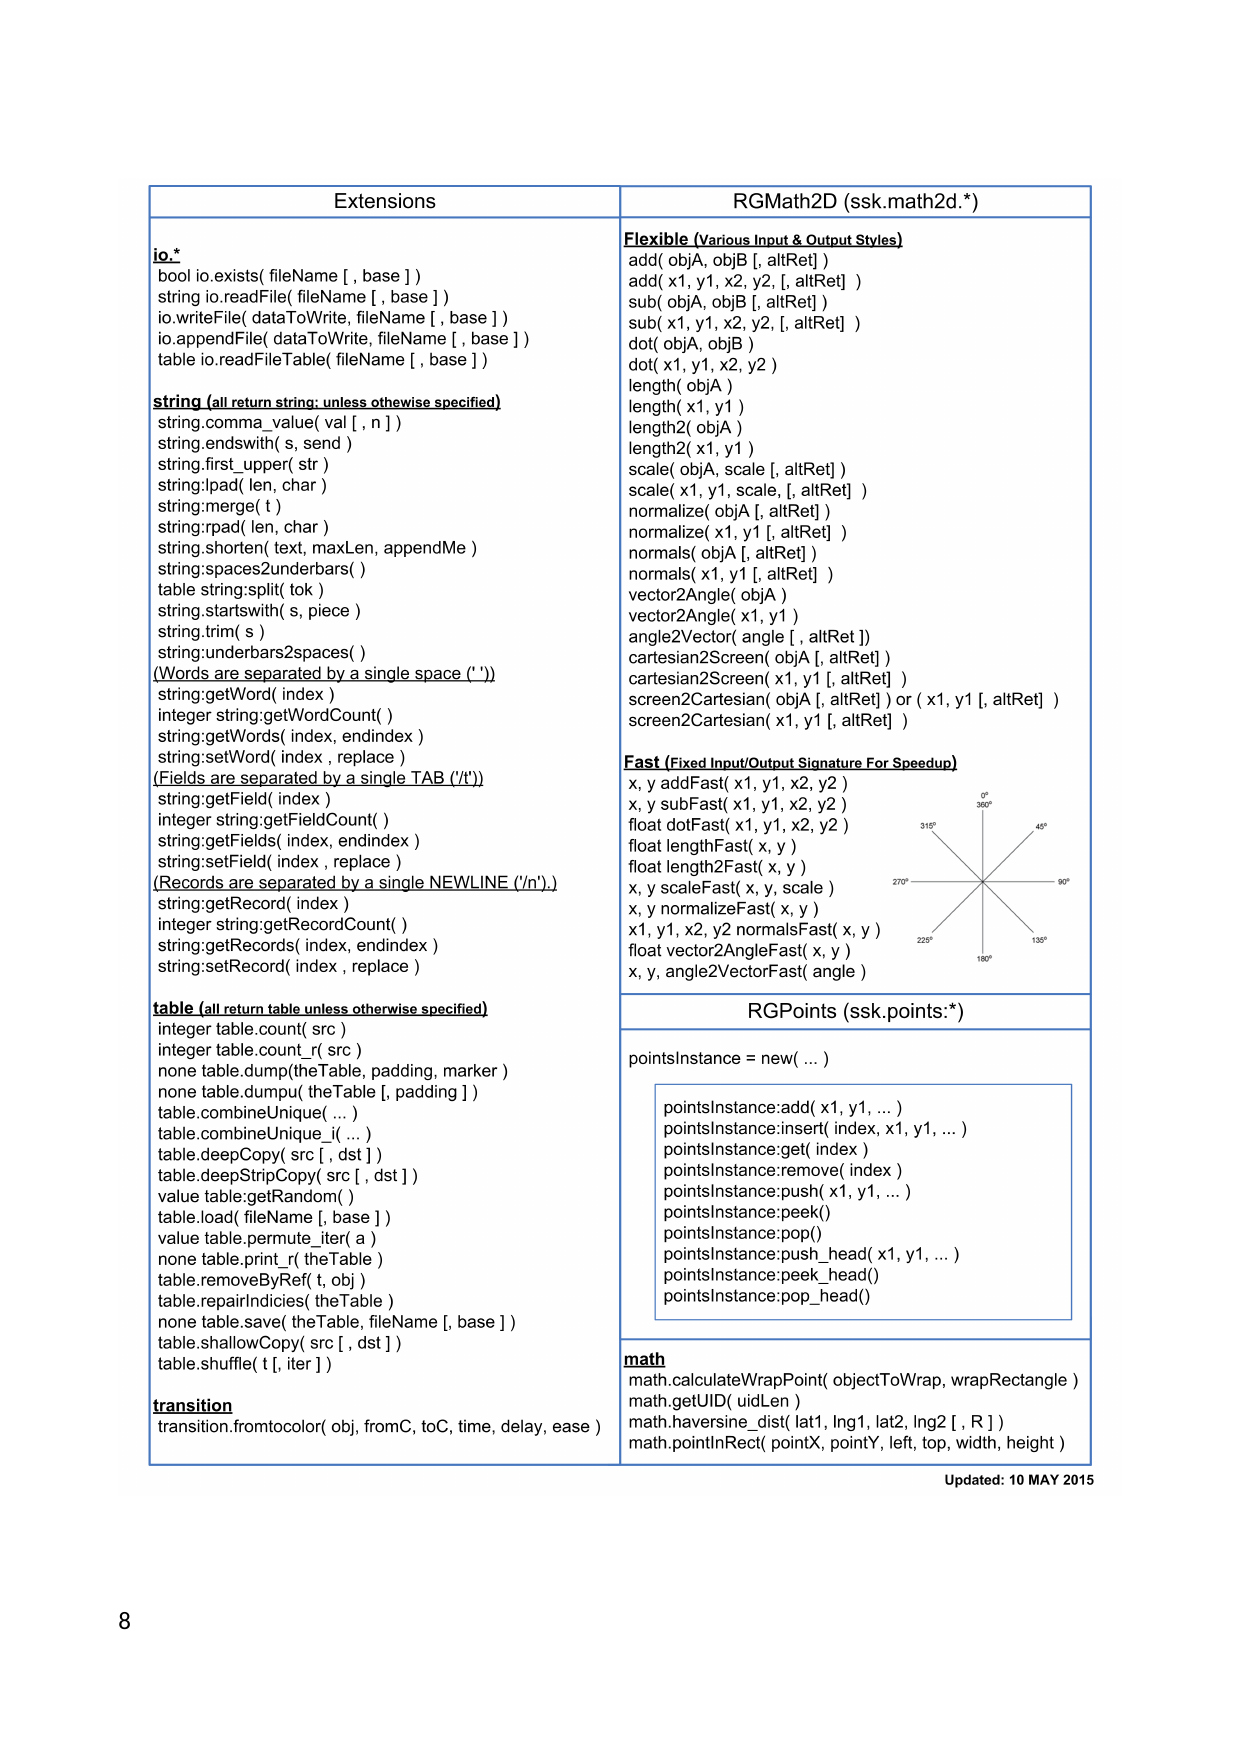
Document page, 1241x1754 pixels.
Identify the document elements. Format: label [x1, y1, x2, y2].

picture [118, 178, 1122, 1496]
